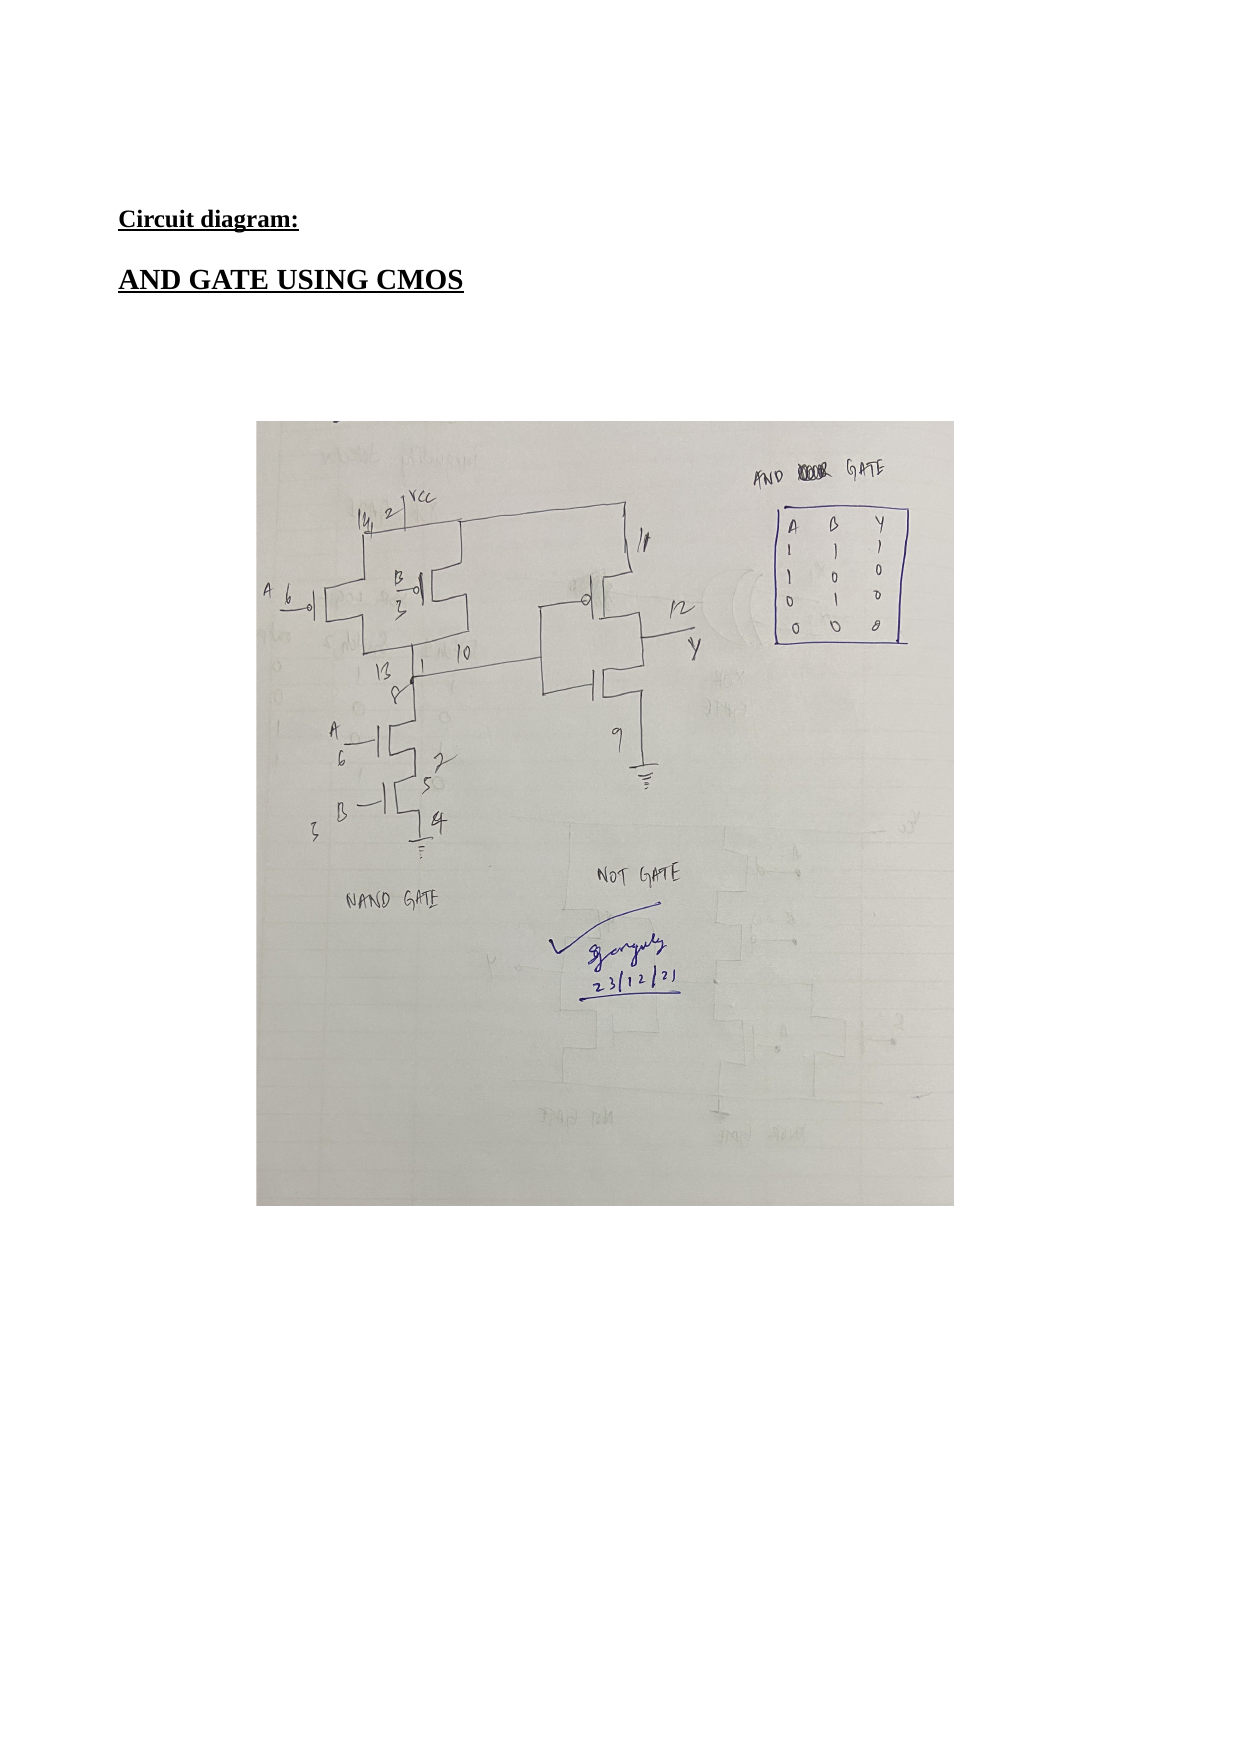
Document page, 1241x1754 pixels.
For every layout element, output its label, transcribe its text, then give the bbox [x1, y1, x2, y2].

text AND GATE USING CMOS [118, 262, 1122, 295]
picture [256, 421, 954, 1206]
text Circuit diagram: [118, 204, 1122, 233]
